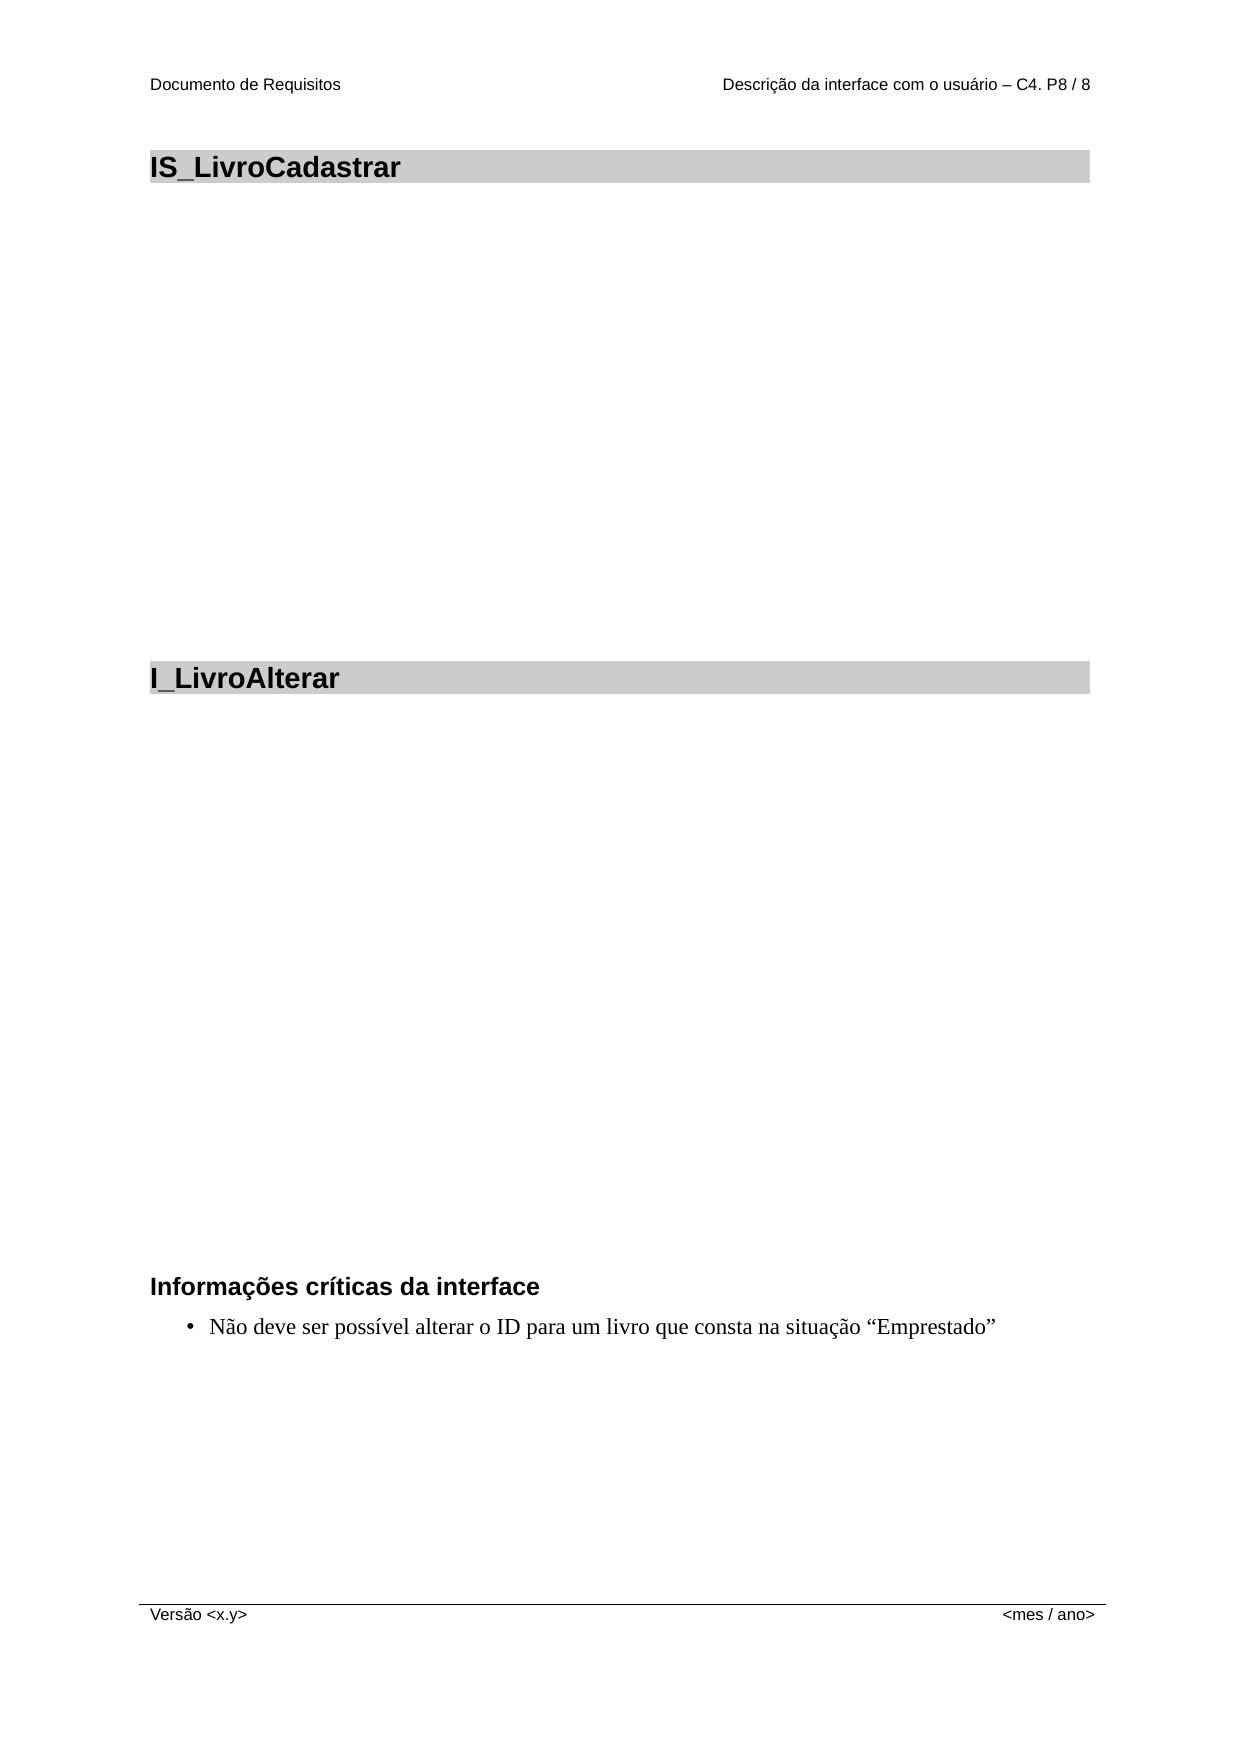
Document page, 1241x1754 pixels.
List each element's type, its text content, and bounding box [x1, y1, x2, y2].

subtitle Informações críticas da interface [150, 1272, 1090, 1301]
list Não deve ser possível alterar o ID para um livro que consta na situação “Emprestado” [186, 1313, 1090, 1339]
subtitle I_LivroAlterar [150, 661, 1090, 694]
subtitle IS_LivroCadastrar [150, 150, 1090, 183]
